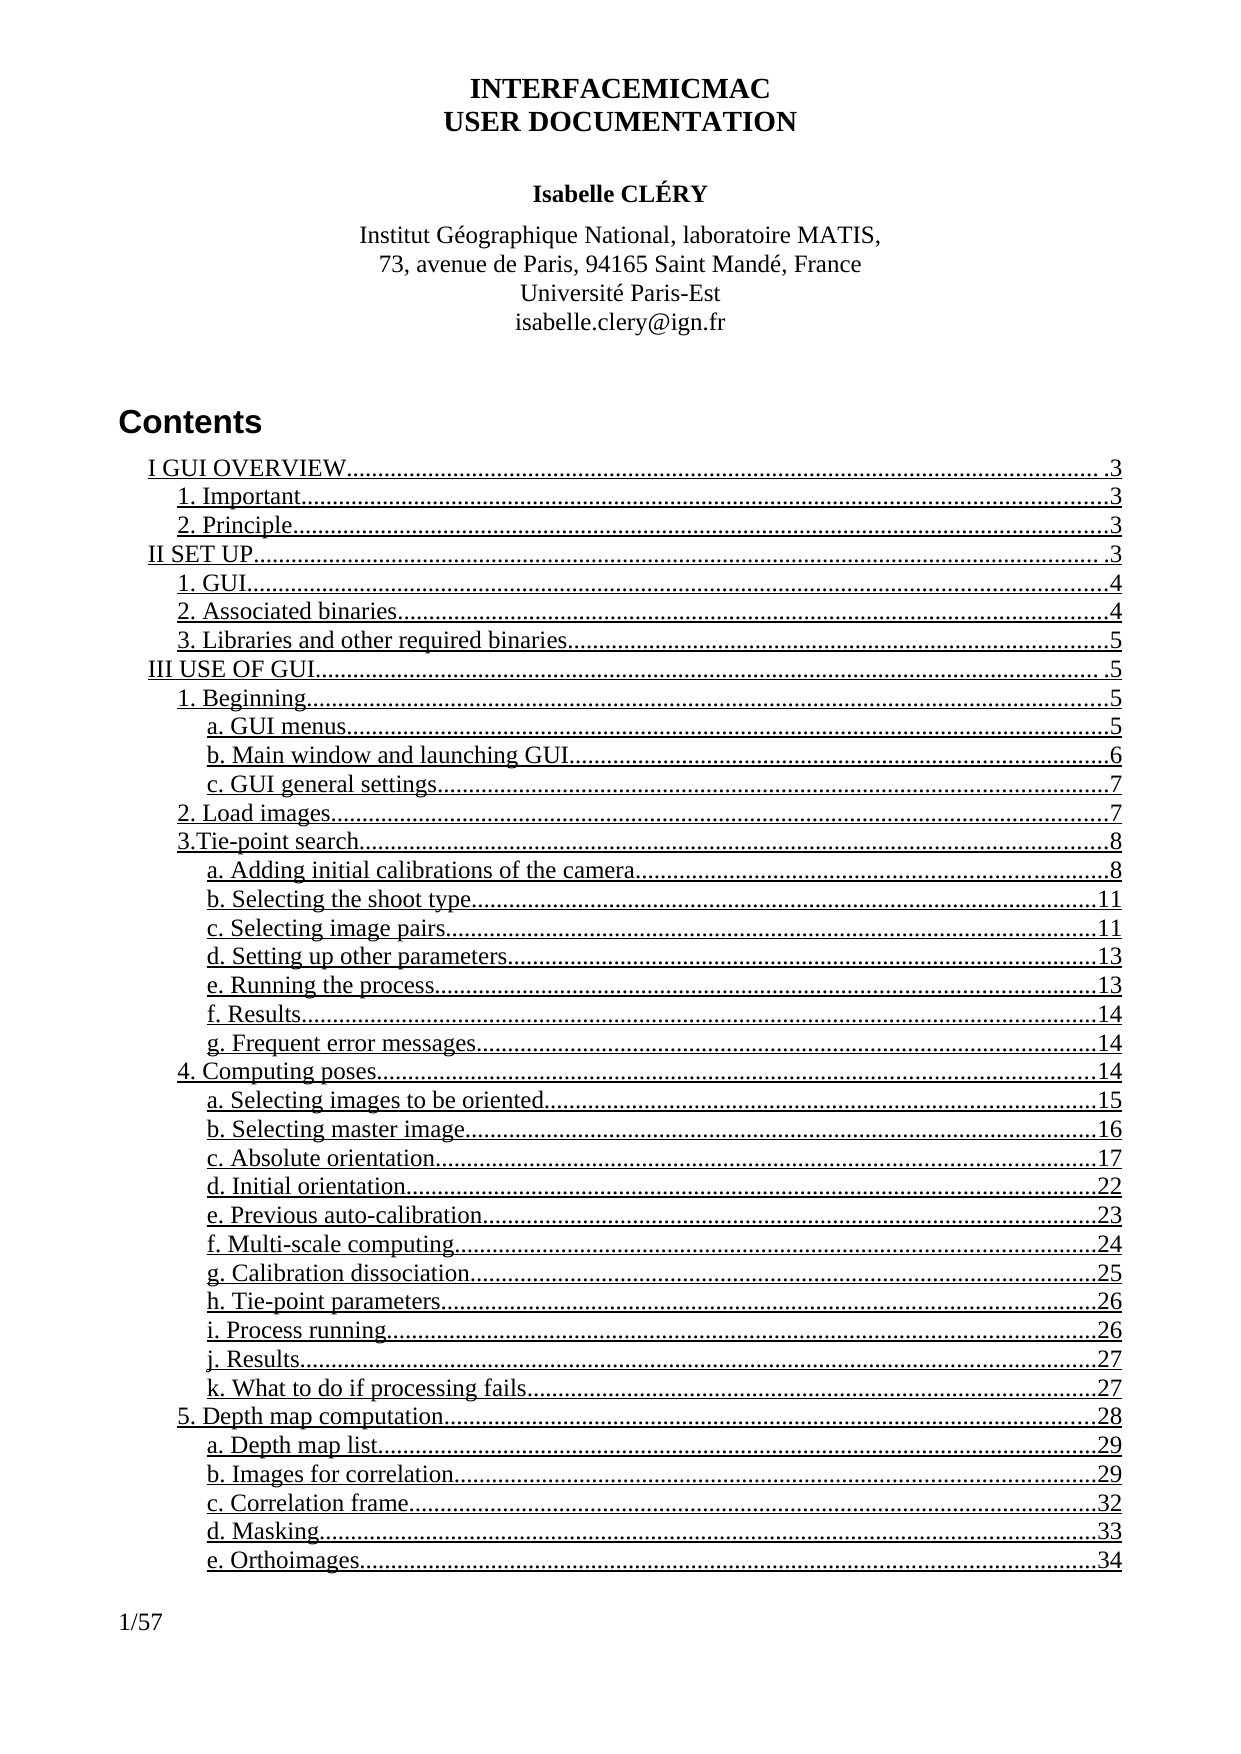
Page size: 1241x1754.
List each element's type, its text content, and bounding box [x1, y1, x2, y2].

text b. Images for correlation 29 [207, 1459, 1122, 1484]
text i. Process running 26 [207, 1315, 1122, 1340]
subtitle USER DOCUMENTATION [118, 104, 1122, 138]
text 1. GUI 4 [177, 568, 1122, 593]
text Institut Géographique National, laboratoire MATIS, 73, avenue de Paris, 94165 Saint Mandé, France Université Paris-Est isabelle.clery@ign.fr [118, 220, 1122, 335]
text 4. Computing poses 14 [177, 1056, 1122, 1081]
text a. GUI menus 5 [207, 711, 1122, 736]
text 2. Load images 7 [177, 798, 1122, 823]
text e. Running the process 13 [207, 970, 1122, 995]
text c. Correlation frame 32 [207, 1488, 1122, 1513]
text b. Selecting master image 16 [207, 1114, 1122, 1139]
text c. Absolute orientation 17 [207, 1143, 1122, 1168]
text b. Selecting the shoot type 11 [207, 884, 1122, 909]
subtitle INTERFACEMICMAC [118, 71, 1122, 104]
text k. What to do if processing fails... 27 [207, 1373, 1122, 1398]
text c. GUI general settings 7 [207, 769, 1122, 794]
text II SET UP 3 [148, 539, 1122, 564]
text f. Results 14 [207, 999, 1122, 1024]
text 1. Beginning 5 [177, 683, 1122, 708]
text e. Orthoimages 34 [207, 1545, 1122, 1570]
text I GUI OVERVIEW 3 [148, 453, 1122, 478]
text a. Selecting images to be oriented 15 [207, 1085, 1122, 1110]
text h. Tie-point parameters 26 [207, 1286, 1122, 1311]
text 5. Depth map computation 28 [177, 1401, 1122, 1426]
text 1. Important 3 [177, 481, 1122, 506]
text 3. Libraries and other required binaries 5 [177, 625, 1122, 650]
text d. Initial orientation 22 [207, 1171, 1122, 1196]
text c. Selecting image pairs 11 [207, 913, 1122, 938]
text 2. Principle 3 [177, 510, 1122, 535]
text a. Depth map list 29 [207, 1430, 1122, 1455]
text d. Masking 33 [207, 1516, 1122, 1541]
text a. Adding initial calibrations of the camera 8 [207, 855, 1122, 880]
text j. Results 27 [207, 1344, 1122, 1369]
text b. Main window and launching GUI 6 [207, 740, 1122, 765]
subtitle Contents [118, 402, 1122, 440]
text g. Calibration dissociation 25 [207, 1258, 1122, 1283]
text e. Previous auto-calibration 23 [207, 1200, 1122, 1225]
text d. Setting up other parameters 13 [207, 941, 1122, 966]
text g. Frequent error messages 14 [207, 1028, 1122, 1053]
text 3.Tie-point search 8 [177, 826, 1122, 851]
text 2. Associated binaries 4 [177, 596, 1122, 621]
text III USE OF GUI 5 [148, 654, 1122, 679]
text f. Multi-scale computing 24 [207, 1229, 1122, 1254]
text Isabelle CLÉRY [118, 179, 1122, 208]
